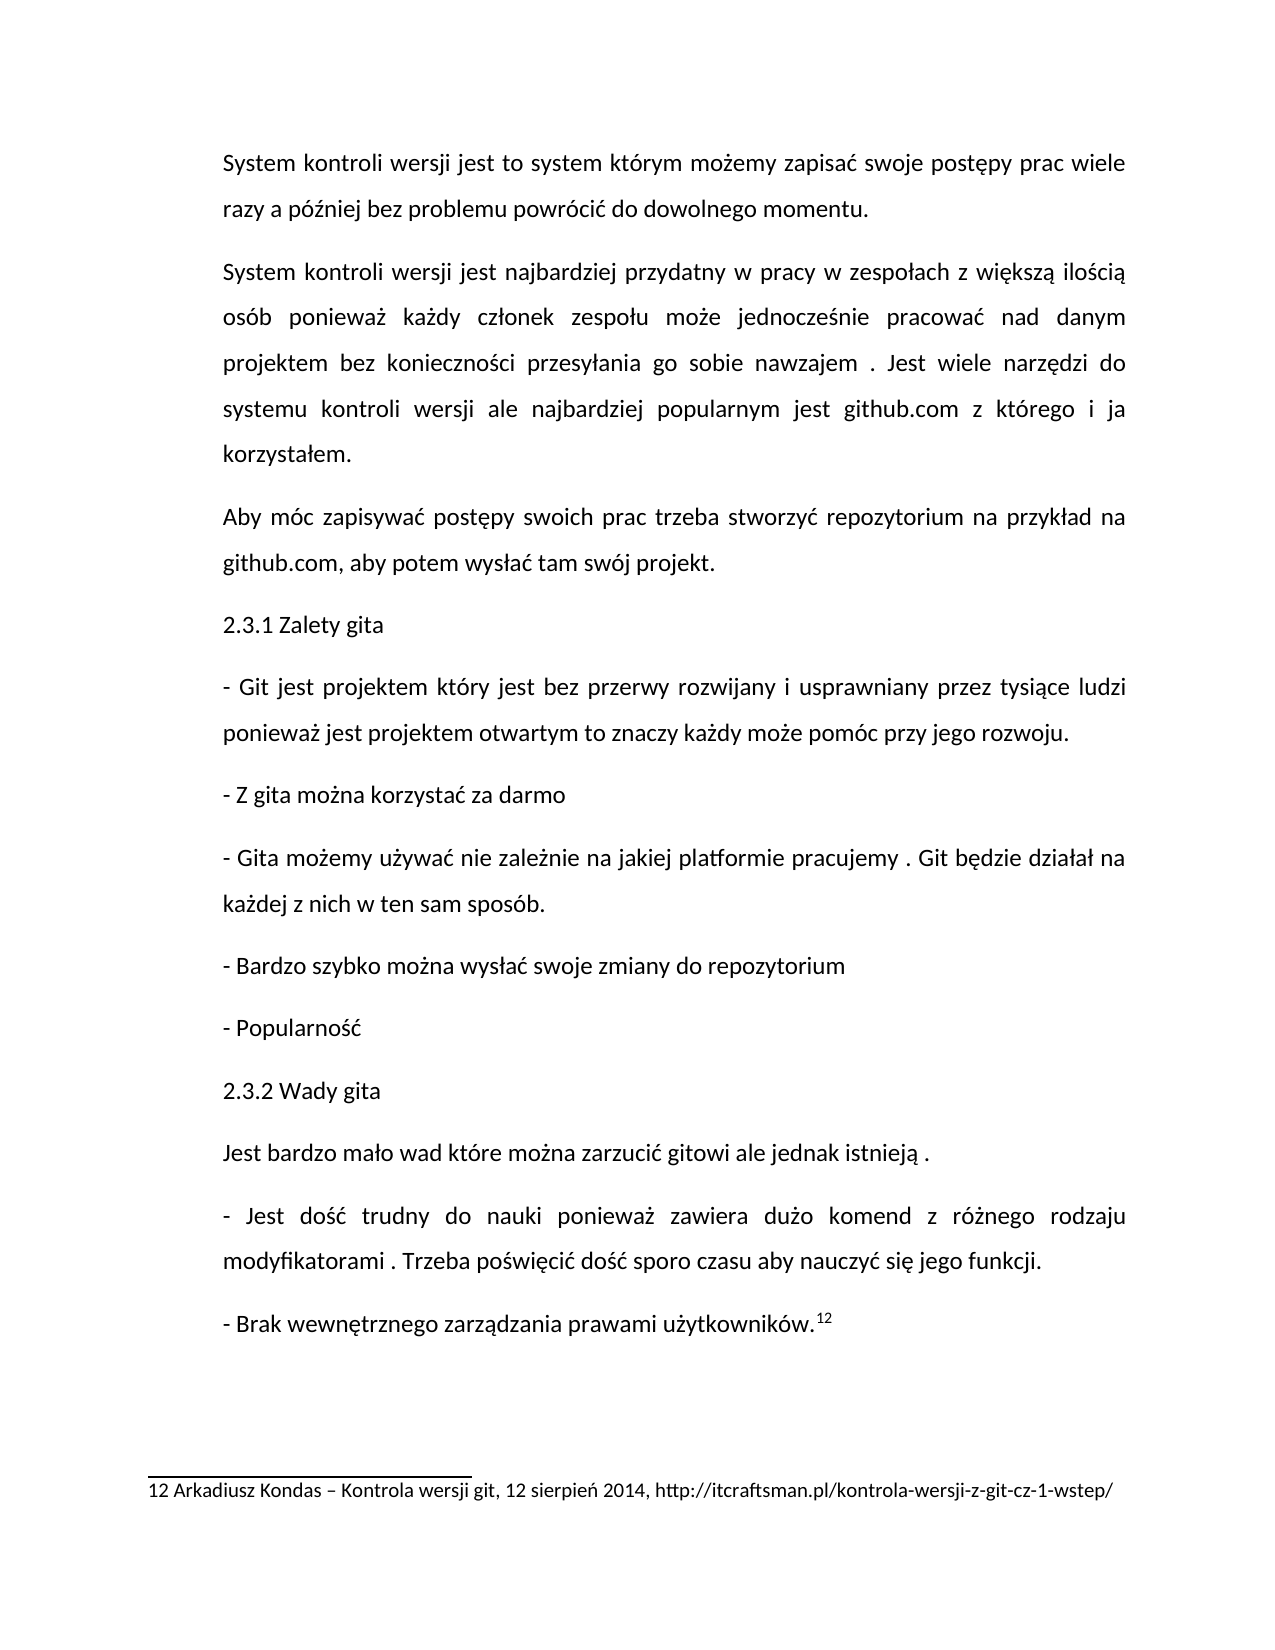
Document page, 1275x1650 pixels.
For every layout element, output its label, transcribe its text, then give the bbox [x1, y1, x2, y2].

text - Z gita można korzystać za darmo [223, 780, 1127, 810]
text System kontroli wersji jest najbardziej przydatny w pracy w zespołach z większą ilością osób ponieważ każdy członek zespołu może jednocześnie pracować nad danym projektem bez konieczności przesyłania go sobie nawzajem . Jest wiele narzędzi do systemu kontroli wersji ale najbardziej popularnym jest github.com z którego i ja korzystałem. [223, 256, 1127, 469]
text 2.3.1 Zalety gita [223, 609, 1127, 640]
text - Brak wewnętrznego zarządzania prawami użytkowników. [223, 1308, 1127, 1338]
text - Jest dość trudny do nauki ponieważ zawiera dużo komend z różnego rodzaju modyfikatorami . Trzeba poświęcić dość sporo czasu aby nauczyć się jego funkcji. [223, 1200, 1127, 1276]
text Arkadiusz Kondas – Kontrola wersji git, 12 sierpień 2014, http://itcraftsman.pl/kontrola-wersji-z-git-cz-1-wstep/ [148, 1477, 1127, 1502]
text - Popularność [223, 1013, 1127, 1043]
text Aby móc zapisywać postępy swoich prac trzeba stworzyć repozytorium na przykład na github.com, aby potem wysłać tam swój projekt. [223, 501, 1127, 577]
text Jest bardzo mało wad które można zarzucić gitowi ale jednak istnieją . [223, 1137, 1127, 1168]
text 2.3.2 Wady gita [223, 1075, 1127, 1106]
text - Bardzo szybko można wysłać swoje zmiany do repozytorium [223, 950, 1127, 981]
text System kontroli wersji jest to system którym możemy zapisać swoje postępy prac wiele razy a później bez problemu powrócić do dowolnego momentu. [223, 148, 1127, 224]
text - Gita możemy używać nie zależnie na jakiej platformie pracujemy . Git będzie działał na każdej z nich w ten sam sposób. [223, 842, 1127, 918]
text - Git jest projektem który jest bez przerwy rozwijany i usprawniany przez tysiące ludzi ponieważ jest projektem otwartym to znaczy każdy może pomóc przy jego rozwoju. [223, 672, 1127, 748]
